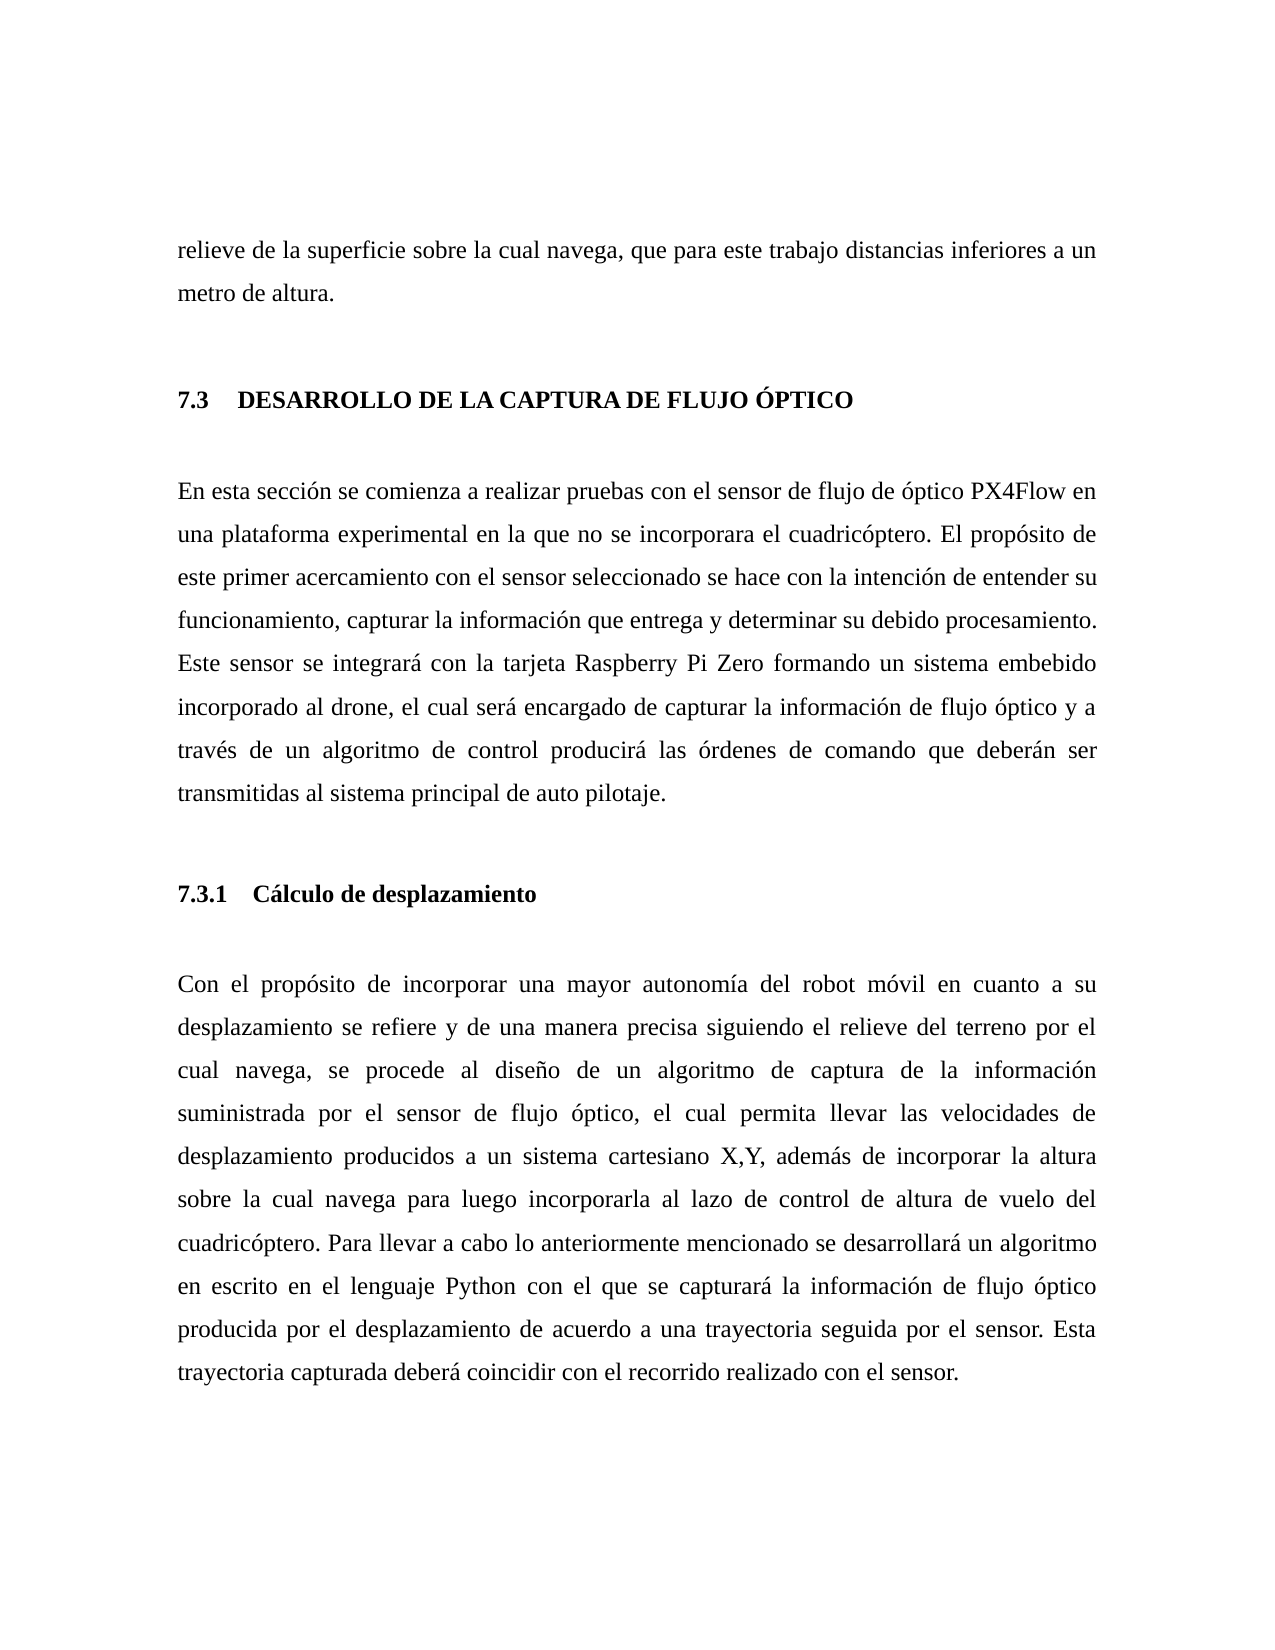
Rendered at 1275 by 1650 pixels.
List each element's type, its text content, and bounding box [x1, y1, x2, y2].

subtitle Cálculo de desplazamiento [177, 879, 1098, 907]
text relieve de la superficie sobre la cual navega, que para este trabajo distancias inferiores a un metro de altura. [177, 235, 1098, 307]
text Con el propósito de incorporar una mayor autonomía del robot móvil en cuanto a su desplazamiento se refiere y de una manera precisa siguiendo el relieve del terreno por el cual navega, se procede al diseño de un algoritmo de captura de la información suministrada por el sensor de flujo óptico, el cual permita llevar las velocidades de desplazamiento producidos a un sistema cartesiano X,Y, además de incorporar la altura sobre la cual navega para luego incorporarla al lazo de control de altura de vuelo del cuadricóptero. Para llevar a cabo lo anteriormente mencionado se desarrollará un algoritmo en escrito en el lenguaje Python con el que se capturará la información de flujo óptico producida por el desplazamiento de acuerdo a una trayectoria seguida por el sensor. Esta trayectoria capturada deberá coincidir con el recorrido realizado con el sensor. [177, 969, 1098, 1386]
subtitle DESARROLLO DE LA CAPTURA DE FLUJO ÓPTICO [177, 386, 1098, 414]
text En esta sección se comienza a realizar pruebas con el sensor de flujo de óptico PX4Flow en una plataforma experimental en la que no se incorporara el cuadricóptero. El propósito de este primer acercamiento con el sensor seleccionado se hace con la intención de entender su funcionamiento, capturar la información que entrega y determinar su debido procesamiento. Este sensor se integrará con la tarjeta Raspberry Pi Zero formando un sistema embebido incorporado al drone, el cual será encargado de capturar la información de flujo óptico y a través de un algoritmo de control producirá las órdenes de comando que deberán ser transmitidas al sistema principal de auto pilotaje. [177, 476, 1098, 807]
